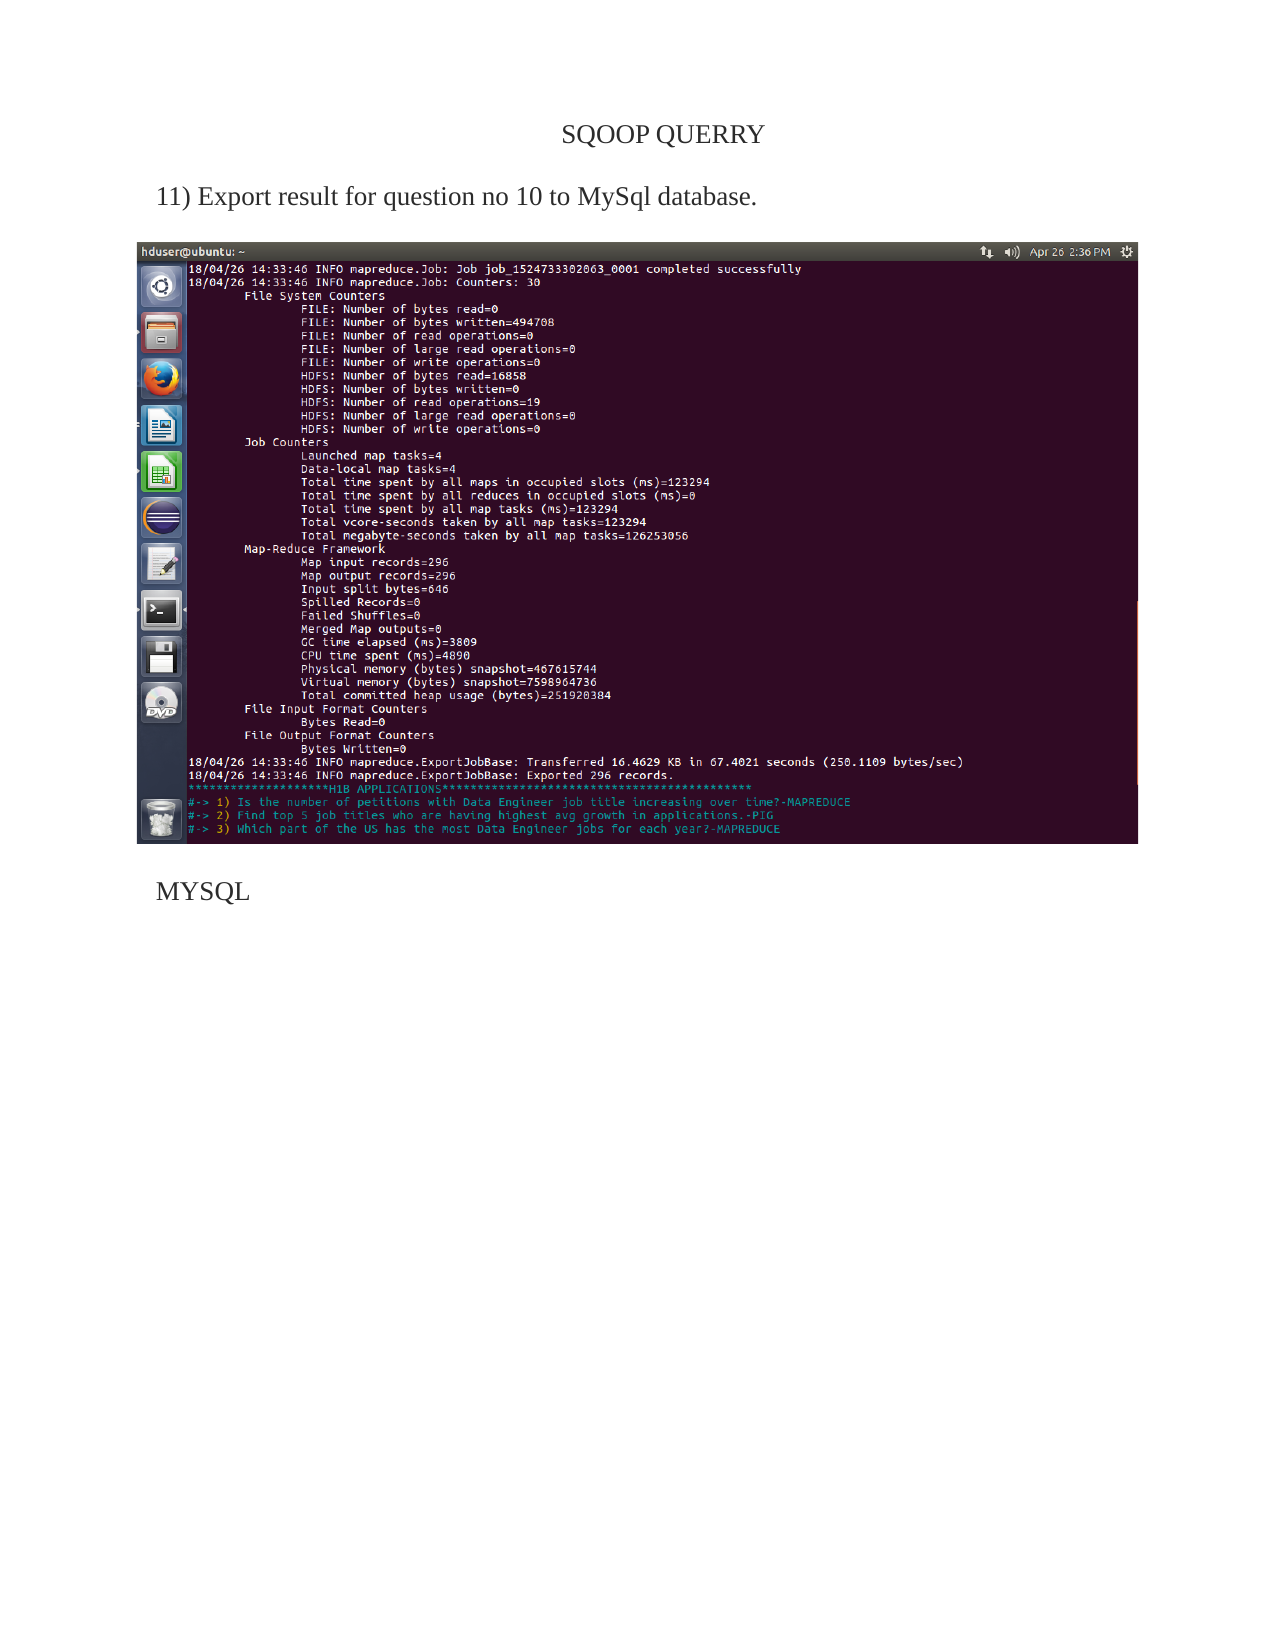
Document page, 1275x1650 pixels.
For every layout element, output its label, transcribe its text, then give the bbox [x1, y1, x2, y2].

text SQOOP QUERRY [118, 118, 1157, 149]
text 11) Export result for question no 10 to MySql database. [156, 180, 1157, 212]
picture [136, 242, 1139, 844]
text MYSQL [156, 874, 1157, 906]
